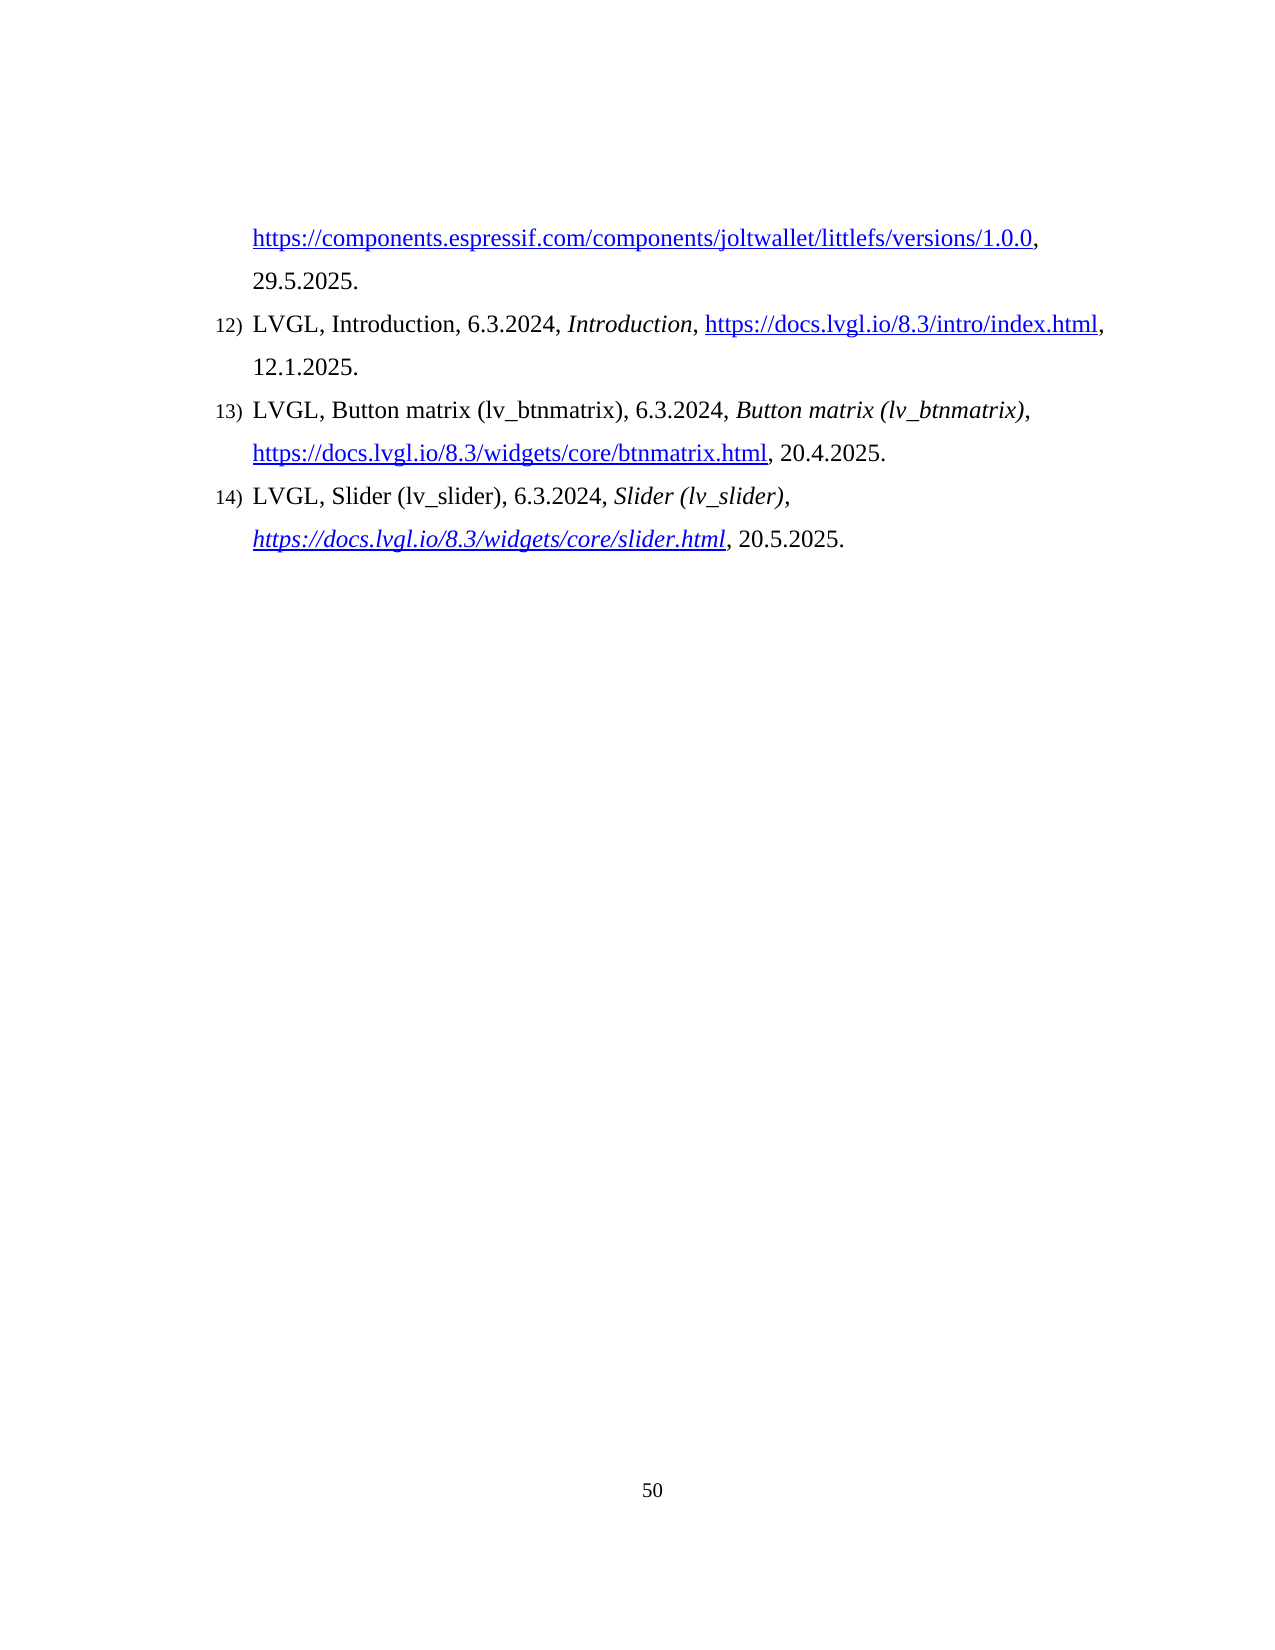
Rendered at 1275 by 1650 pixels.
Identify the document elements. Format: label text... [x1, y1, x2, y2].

list LVGL, Button matrix (lv_btnmatrix), 6.3.2024, Button matrix (lv_btnmatrix), https://docs.lvgl.io/8.3/widgets/core/btnmatrix.html, 20.4.2025. [215, 395, 1127, 467]
list LVGL, Introduction, 6.3.2024, Introduction, https://docs.lvgl.io/8.3/intro/index.html, 12.1.2025. [215, 309, 1127, 381]
list LVGL, Slider (lv_slider), 6.3.2024, Slider (lv_slider), https://docs.lvgl.io/8.3/widgets/core/slider.html, 20.5.2025. [215, 481, 1127, 553]
list https://components.espressif.com/components/joltwallet/littlefs/versions/1.0.0, 29.5.2025. [215, 223, 1127, 294]
